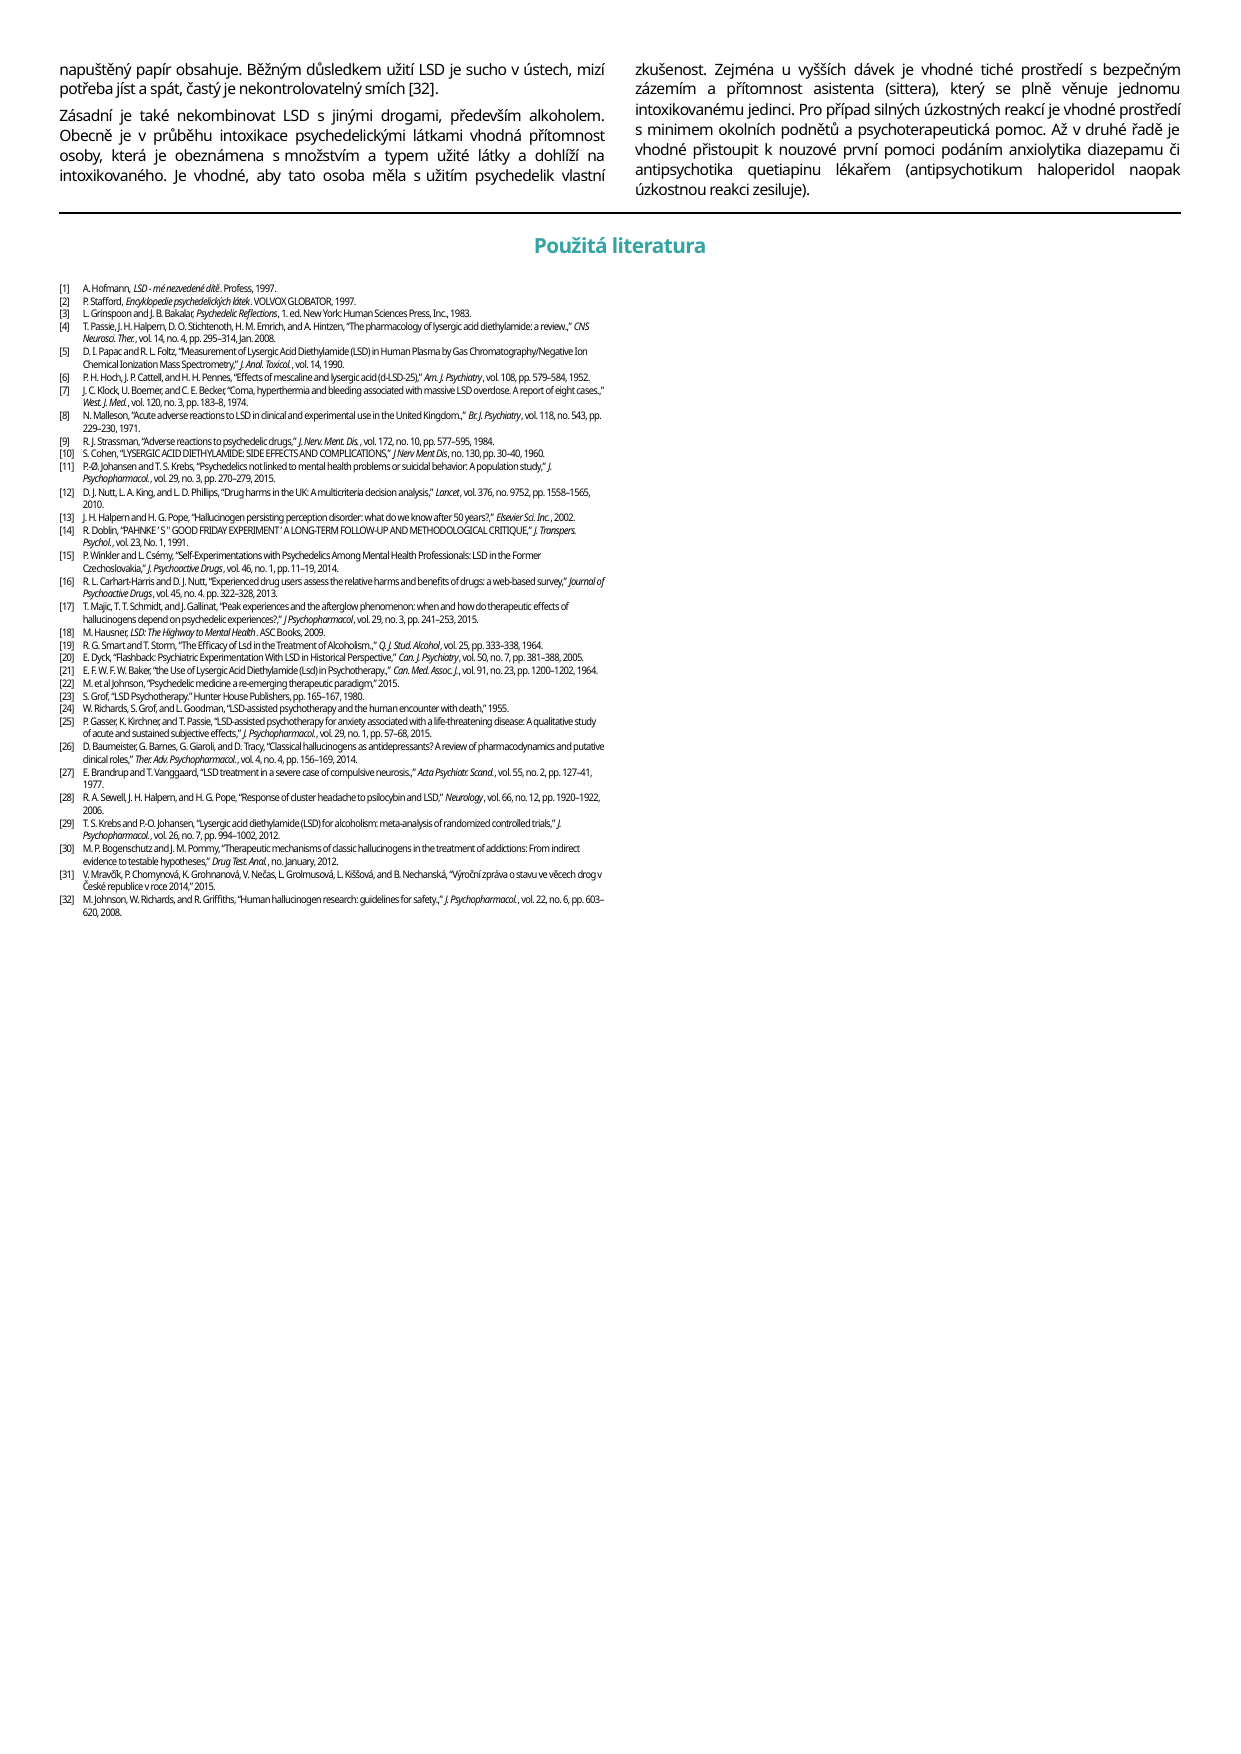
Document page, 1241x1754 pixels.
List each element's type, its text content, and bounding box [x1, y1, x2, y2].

text [30] M. P. Bogenschutz and J. M. Pommy, “Therapeutic mechanisms of classic hallucinogens in the treatment of addictions: From indirect evidence to testable hypotheses,” Drug Test. Anal., no. January, 2012. [59, 843, 605, 868]
text [3] L. Grinspoon and J. B. Bakalar, Psychedelic Reflections, 1. ed. New York: Human Sciences Press, Inc., 1983. [59, 307, 605, 320]
text [26] D. Baumeister, G. Barnes, G. Giaroli, and D. Tracy, “Classical hallucinogens as antidepressants? A review of pharmacodynamics and putative clinical roles,” Ther. Adv. Psychopharmacol., vol. 4, no. 4, pp. 156–169, 2014. [59, 741, 605, 766]
text [4] T. Passie, J. H. Halpern, D. O. Stichtenoth, H. M. Emrich, and A. Hintzen, “The pharmacology of lysergic acid diethylamide: a review.,” CNS Neurosci. Ther., vol. 14, no. 4, pp. 295–314, Jan. 2008. [59, 320, 605, 346]
text [31] V. Mravčík, P. Chomynová, K. Grohnanová, V. Nečas, L. Grolmusová, L. Kiššová, and B. Nechanská, “Výroční zpráva o stavu ve věcech drog v České republice v roce 2014,” 2015. [59, 868, 605, 894]
text [13] J. H. Halpern and H. G. Pope, “Hallucinogen persisting perception disorder: what do we know after 50 years?,” Elsevier Sci. Inc., 2002. [59, 511, 605, 524]
text [24] W. Richards, S. Grof, and L. Goodman, “LSD-assisted psychotherapy and the human encounter with death,” 1955. [59, 702, 605, 715]
text [11] P.-Ø. Johansen and T. S. Krebs, “Psychedelics not linked to mental health problems or suicidal behavior: A population study,” J. Psychopharmacol., vol. 29, no. 3, pp. 270–279, 2015. [59, 460, 605, 486]
text [27] E. Brandrup and T. Vanggaard, “LSD treatment in a severe case of compulsive neurosis.,” Acta Psychiatr. Scand., vol. 55, no. 2, pp. 127–41, 1977. [59, 766, 605, 792]
text [32] M. Johnson, W. Richards, and R. Griffiths, “Human hallucinogen research: guidelines for safety.,” J. Psychopharmacol., vol. 22, no. 6, pp. 603–620, 2008. [59, 894, 605, 919]
text [25] P. Gasser, K. Kirchner, and T. Passie, “LSD-assisted psychotherapy for anxiety associated with a life-threatening disease: A qualitative study of acute and sustained subjective effects,” J. Psychopharmacol., vol. 29, no. 1, pp. 57–68, 2015. [59, 715, 605, 741]
text [20] E. Dyck, “Flashback: Psychiatric Experimentation With LSD in Historical Perspective,” Can. J. Psychiatry, vol. 50, no. 7, pp. 381–388, 2005. [59, 652, 605, 664]
text [23] S. Grof, “LSD Psychotherapy.” Hunter House Publishers, pp. 165–167, 1980. [59, 690, 605, 702]
text [21] E. F. W. F. W. Baker, “the Use of Lysergic Acid Diethylamide (Lsd) in Psychotherapy.,” Can. Med. Assoc. J., vol. 91, no. 23, pp. 1200–1202, 1964. [59, 664, 605, 677]
text [22] M. et al Johnson, “Psychedelic medicine a re-emerging therapeutic paradigm,” 2015. [59, 677, 605, 690]
text [5] D. I. Papac and R. L. Foltz, “Measurement of Lysergic Acid Diethylamide (LSD) in Human Plasma by Gas Chromatography/Negative Ion Chemical Ionization Mass Spectrometry,” J. Anal. Toxicol., vol. 14, 1990. [59, 346, 605, 371]
text [1] A. Hofmann, LSD - mé nezvedené dítě. Profess, 1997. [59, 282, 605, 295]
text [19] R. G. Smart and T. Storm, “The Efficacy of Lsd in the Treatment of Alcoholism.,” Q. J. Stud. Alcohol, vol. 25, pp. 333–338, 1964. [59, 639, 605, 652]
text [7] J. C. Klock, U. Boerner, and C. E. Becker, “Coma, hyperthermia and bleeding associated with massive LSD overdose. A report of eight cases.,” West. J. Med., vol. 120, no. 3, pp. 183–8, 1974. [59, 384, 605, 409]
text Zásadní je také nekombinovat LSD s jinými drogami, především alkoholem. Obecně je v průběhu intoxikace psychedelickými látkami vhodná přítomnost osoby, která je obeznámena s množstvím a typem užité látky a dohlíží na intoxikovaného. Je vhodné, aby tato osoba měla s užitím psychedelik vlastní [59, 105, 605, 186]
text [18] M. Hausner, LSD: The Highway to Mental Health. ASC Books, 2009. [59, 626, 605, 639]
text zkušenost. Zejména u vyšších dávek je vhodné tiché prostředí s bezpečným zázemím a přítomnost asistenta (sittera), který se plně věnuje jednomu intoxikovanému jedinci. Pro případ silných úzkostných reakcí je vhodné prostředí s minimem okolních podnětů a psychoterapeutická pomoc. Až v druhé řadě je vhodné přistoupit k nouzové první pomoci podáním anxiolytika diazepamu či antipsychotika quetiapinu lékařem (antipsychotikum haloperidol naopak úzkostnou reakci zesiluje). [635, 59, 1181, 200]
subtitle Použitá literatura [59, 214, 1181, 276]
text [17] T. Majic, T. T. Schmidt, and J. Gallinat, “Peak experiences and the afterglow phenomenon: when and how do therapeutic effects of hallucinogens depend on psychedelic experiences?,” J Psychopharmacol, vol. 29, no. 3, pp. 241–253, 2015. [59, 601, 605, 626]
text [8] N. Malleson, “Acute adverse reactions to LSD in clinical and experimental use in the United Kingdom.,” Br. J. Psychiatry, vol. 118, no. 543, pp. 229–230, 1971. [59, 409, 605, 435]
text [9] R. J. Strassman, “Adverse reactions to psychedelic drugs,” J. Nerv. Ment. Dis., vol. 172, no. 10, pp. 577–595, 1984. [59, 435, 605, 448]
text [29] T. S. Krebs and P.-O. Johansen, “Lysergic acid diethylamide (LSD) for alcoholism: meta-analysis of randomized controlled trials,” J. Psychopharmacol., vol. 26, no. 7, pp. 994–1002, 2012. [59, 817, 605, 843]
text [28] R. A. Sewell, J. H. Halpern, and H. G. Pope, “Response of cluster headache to psilocybin and LSD,” Neurology, vol. 66, no. 12, pp. 1920–1922, 2006. [59, 792, 605, 817]
text [2] P. Stafford, Encyklopedie psychedelických látek. VOLVOX GLOBATOR, 1997. [59, 295, 605, 307]
text napuštěný papír obsahuje. Běžným důsledkem užití LSD je sucho v ústech, mizí potřeba jíst a spát, častý je nekontrolovatelný smích [32]. [59, 59, 605, 99]
text [12] D. J. Nutt, L. A. King, and L. D. Phillips, “Drug harms in the UK: A multicriteria decision analysis,” Lancet, vol. 376, no. 9752, pp. 1558–1565, 2010. [59, 486, 605, 511]
text [16] R. L. Carhart-Harris and D. J. Nutt, “Experienced drug users assess the relative harms and benefits of drugs: a web-based survey,” Journal of Psychoactive Drugs, vol. 45, no. 4. pp. 322–328, 2013. [59, 575, 605, 601]
text [10] S. Cohen, “LYSERGIC ACID DIETHYLAMIDE: SIDE EFFECTS AND COMPLICATIONS,” J Nerv Ment Dis, no. 130, pp. 30–40, 1960. [59, 448, 605, 460]
text [15] P. Winkler and L. Csémy, “Self-Experimentations with Psychedelics Among Mental Health Professionals: LSD in the Former Czechoslovakia,” J. Psychoactive Drugs, vol. 46, no. 1, pp. 11–19, 2014. [59, 550, 605, 575]
text [6] P. H. Hoch, J. P. Cattell, and H. H. Pennes, “Effects of mescaline and lysergic acid (d-LSD-25),” Am. J. Psychiatry, vol. 108, pp. 579–584, 1952. [59, 371, 605, 384]
text [14] R. Doblin, “PAHNKE ’ S " GOOD FRIDAY EXPERIMENT ’ A LONG-TERM FOLLOW-UP AND METHODOLOGICAL CRITIQUE,” J. Transpers. Psychol., vol. 23, No. 1, 1991. [59, 524, 605, 550]
